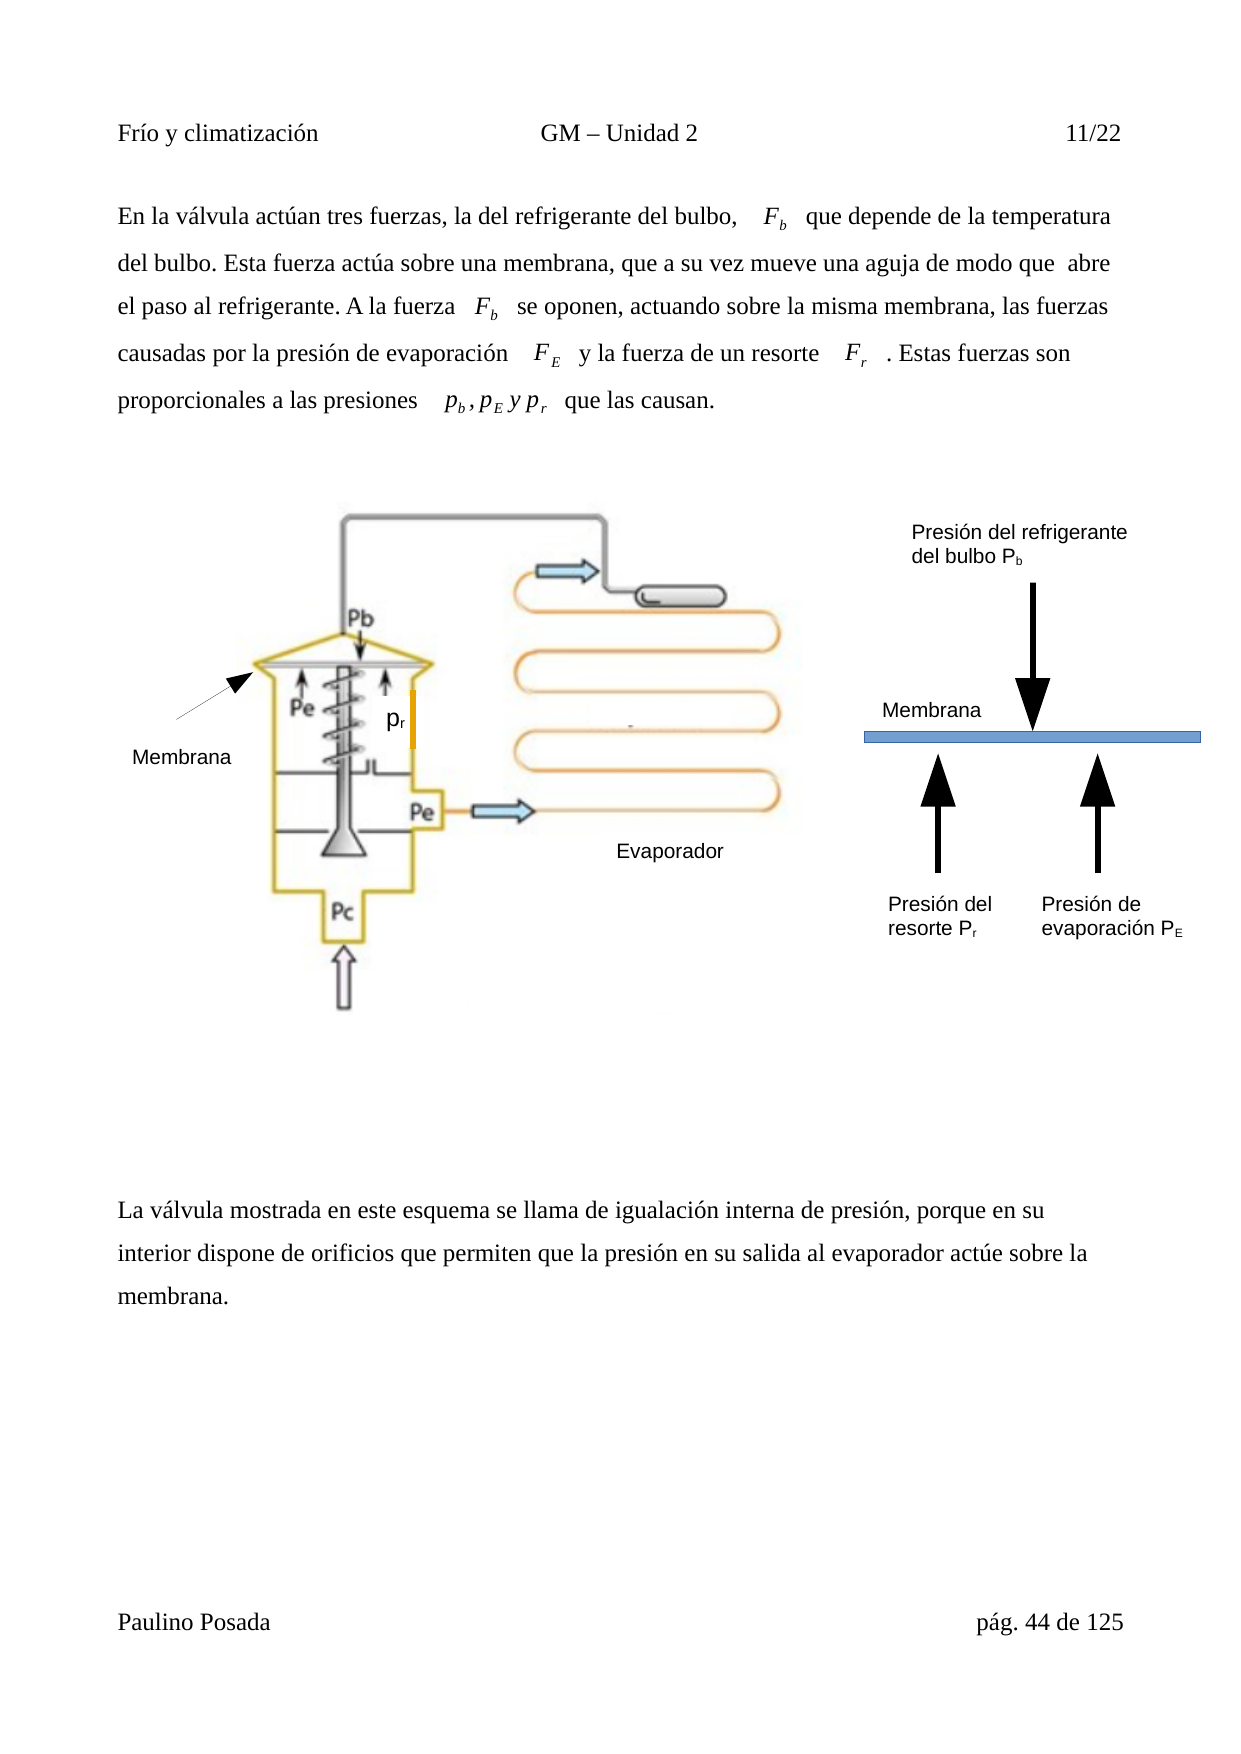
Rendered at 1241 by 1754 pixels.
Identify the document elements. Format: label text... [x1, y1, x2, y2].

text En la válvula actúan tres fuerzas, la del refrigerante del bulbo, que depende de la temperatura del bulbo. Esta fuerza actúa sobre una membrana, que a su vez mueve una aguja de modo que abre el paso al refrigerante. A la fuerzase oponen, actuando sobre la misma membrana, las fuerzas causadas por la presión de evaporación y la fuerza de un resorte . Estas fuerzas son proporcionales a las presiones que las causan. [117, 201, 1123, 417]
picture [210, 495, 803, 1015]
text La válvula mostrada en este esquema se llama de igualación interna de presión, porque en su interior dispone de orificios que permiten que la presión en su salida al evaporador actúe sobre la membrana. [117, 1195, 1123, 1310]
